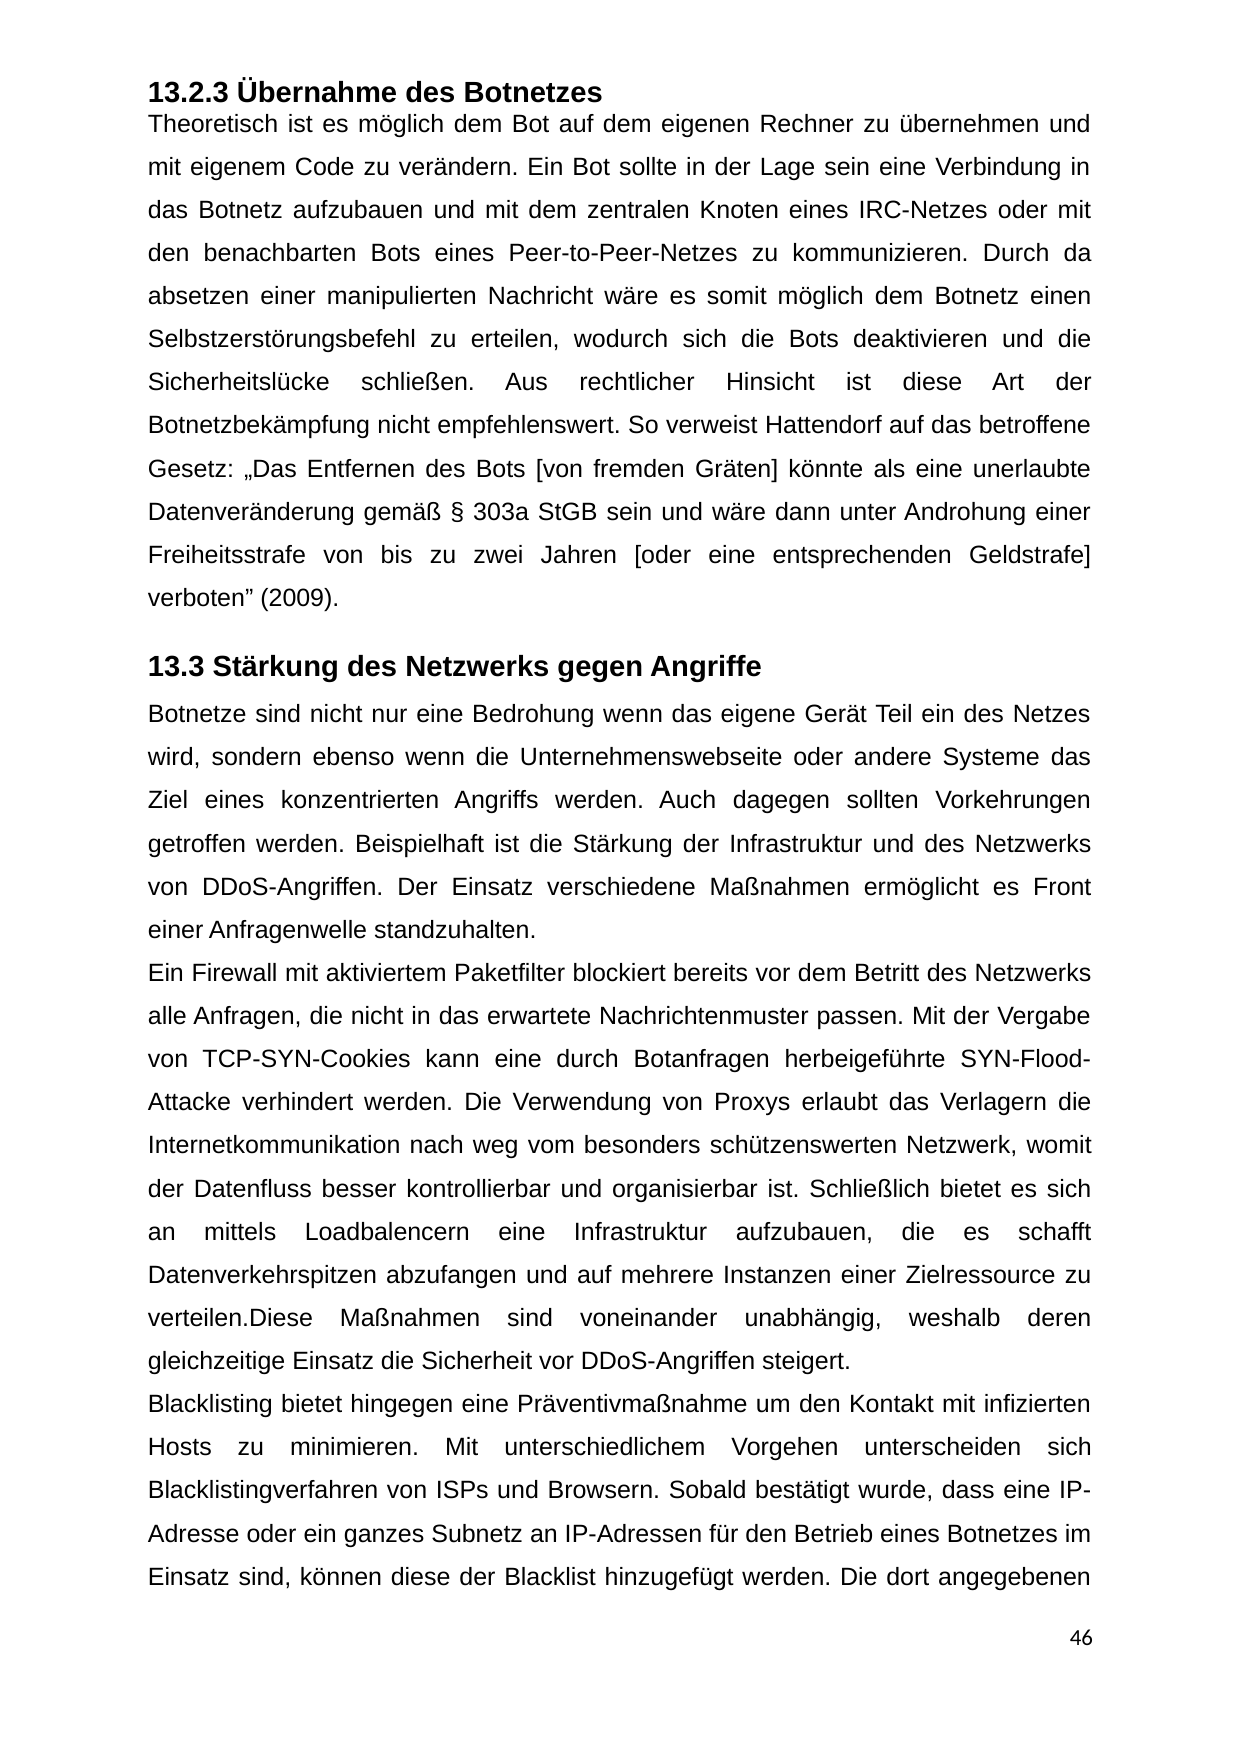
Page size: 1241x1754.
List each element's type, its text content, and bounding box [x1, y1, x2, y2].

subtitle 13.2.3 Übernahme des Botnetzes [148, 75, 1093, 108]
text Theoretisch ist es möglich dem Bot auf dem eigenen Rechner zu übernehmen und mit eigenem Code zu verändern. Ein Bot sollte in der Lage sein eine Verbindung in das Botnetz aufzubauen und mit dem zentralen Knoten eines IRC-Netzes oder mit den benachbarten Bots eines Peer-to-Peer-Netzes zu kommunizieren. Durch da absetzen einer manipulierten Nachricht wäre es somit möglich dem Botnetz einen Selbstzerstörungsbefehl zu erteilen, wodurch sich die Bots deaktivieren und die Sicherheitslücke schließen. Aus rechtlicher Hinsicht ist diese Art der Botnetzbekämpfung nicht empfehlenswert. So verweist Hattendorf auf das betroffene Gesetz: „Das Entfernen des Bots [von fremden Gräten] könnte als eine unerlaubte Datenveränderung gemäß § 303a StGB sein und wäre dann unter Androhung einer Freiheitsstrafe von bis zu zwei Jahren [oder eine entsprechenden Geldstrafe] verboten” (2009). [148, 108, 1093, 612]
subtitle 13.3 Stärkung des Netzwerks gegen Angriffe [148, 649, 1093, 682]
text Botnetze sind nicht nur eine Bedrohung wenn das eigene Gerät Teil ein des Netzes wird, sondern ebenso wenn die Unternehmenswebseite oder andere Systeme das Ziel eines konzentrierten Angriffs werden. Auch dagegen sollten Vorkehrungen getroffen werden. Beispielhaft ist die Stärkung der Infrastruktur und des Netzwerks von DDoS-Angriffen. Der Einsatz verschiedene Maßnahmen ermöglicht es Front einer Anfragenwelle standzuhalten. Ein Firewall mit aktiviertem Paketfilter blockiert bereits vor dem Betritt des Netzwerks alle Anfragen, die nicht in das erwartete Nachrichtenmuster passen. Mit der Vergabe von TCP-SYN-Cookies kann eine durch Botanfragen herbeigeführte SYN-Flood-Attacke verhindert werden. Die Verwendung von Proxys erlaubt das Verlagern die Internetkommunikation nach weg vom besonders schützenswerten Netzwerk, womit der Datenfluss besser kontrollierbar und organisierbar ist. Schließlich bietet es sich an mittels Loadbalencern eine Infrastruktur aufzubauen, die es schafft Datenverkehrspitzen abzufangen und auf mehrere Instanzen einer Zielressource zu verteilen.Diese Maßnahmen sind voneinander unabhängig, weshalb deren gleichzeitige Einsatz die Sicherheit vor DDoS-Angriffen steigert. Blacklisting bietet hingegen eine Präventivmaßnahme um den Kontakt mit infizierten Hosts zu minimieren. Mit unterschiedlichem Vorgehen unterscheiden sich Blacklistingverfahren von ISPs und Browsern. Sobald bestätigt wurde, dass eine IP-Adresse oder ein ganzes Subnetz an IP-Adressen für den Betrieb eines Botnetzes im Einsatz sind, können diese der Blacklist hinzugefügt werden. Die dort angegebenen [148, 699, 1093, 1591]
